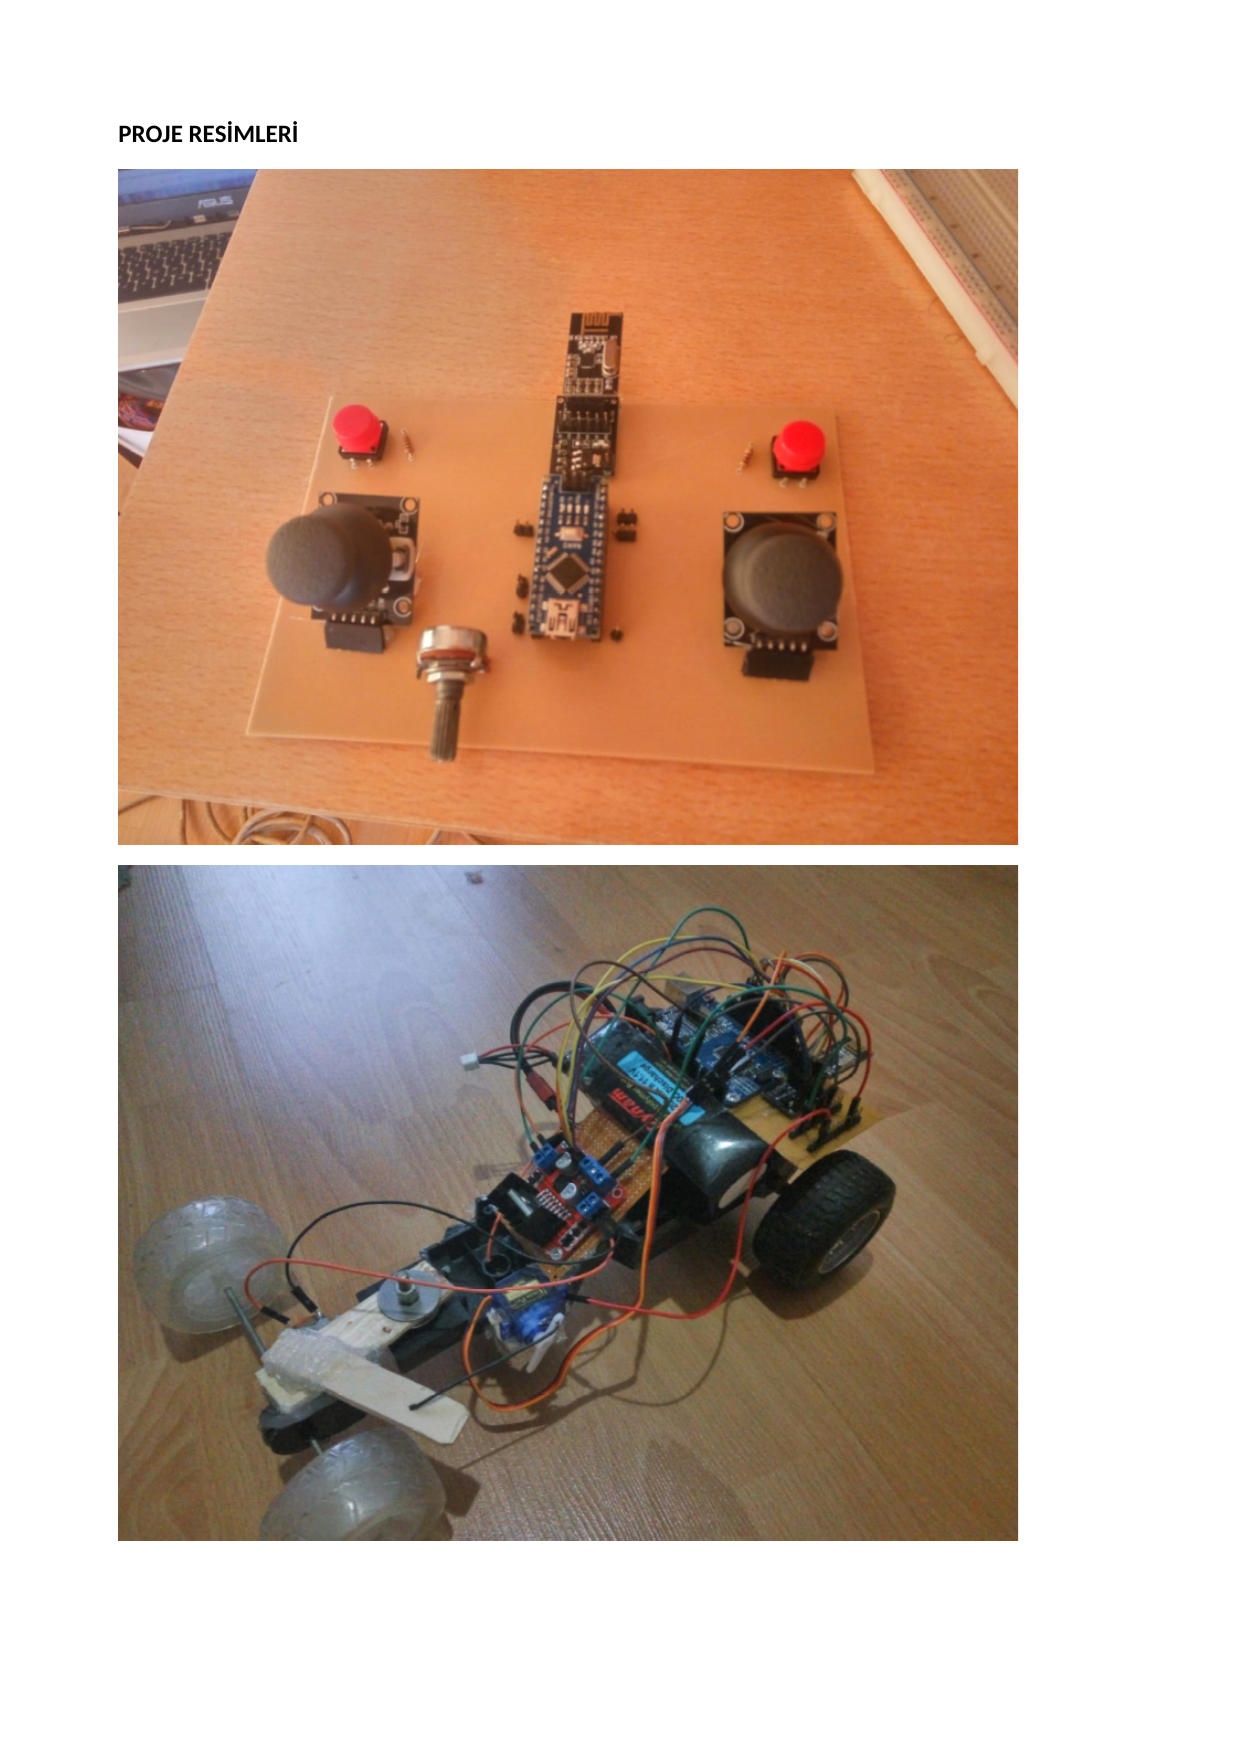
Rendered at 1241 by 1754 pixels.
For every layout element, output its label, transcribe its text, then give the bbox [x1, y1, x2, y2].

text PROJE RESİMLERİ [118, 118, 1122, 149]
